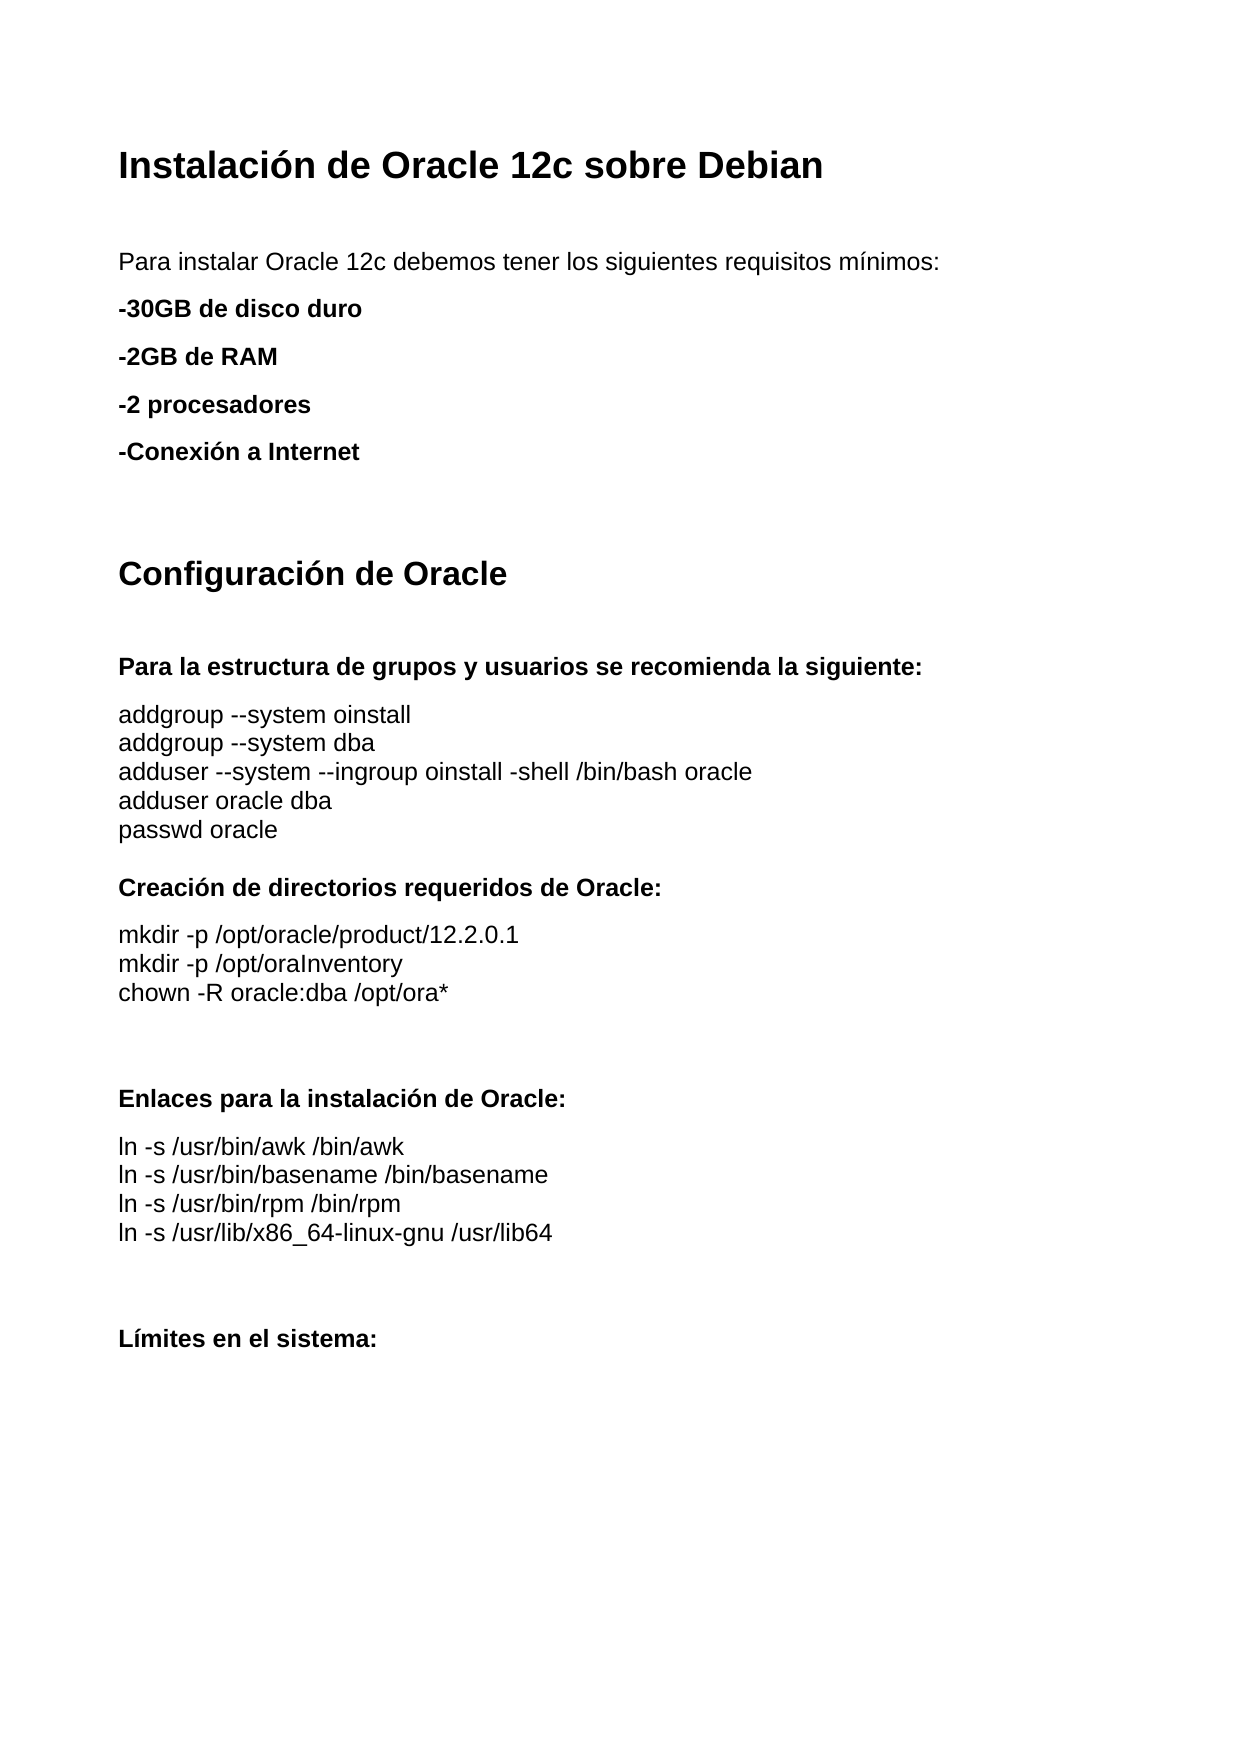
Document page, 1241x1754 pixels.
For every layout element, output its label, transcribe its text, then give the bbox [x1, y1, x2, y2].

text mkdir -p /opt/oracle/product/12.2.0.1 [118, 921, 1122, 949]
text Creación de directorios requeridos de Oracle: [118, 873, 1122, 902]
text ln -s /usr/bin/awk /bin/awk [118, 1131, 1122, 1160]
text addgroup --system oinstall [118, 700, 1122, 728]
text mkdir -p /opt/oraInventory [118, 949, 1122, 978]
text -2 procesadores [118, 390, 1122, 418]
text addgroup --system dba [118, 728, 1122, 757]
text adduser --system --ingroup oinstall -shell /bin/bash oracle [118, 757, 1122, 786]
text -30GB de disco duro [118, 294, 1122, 323]
subtitle Instalación de Oracle 12c sobre Debian [118, 143, 1122, 187]
subtitle Configuración de Oracle [118, 553, 1122, 592]
text ln -s /usr/bin/rpm /bin/rpm [118, 1189, 1122, 1218]
text -Conexión a Internet [118, 437, 1122, 466]
text Para instalar Oracle 12c debemos tener los siguientes requisitos mínimos: [118, 247, 1122, 276]
text ln -s /usr/lib/x86_64-linux-gnu /usr/lib64 [118, 1218, 1122, 1246]
text passwd oracle [118, 815, 1122, 843]
text adduser oracle dba [118, 786, 1122, 815]
text Enlaces para la instalación de Oracle: [118, 1084, 1122, 1113]
text chown -R oracle:dba /opt/ora* [118, 978, 1122, 1007]
text ln -s /usr/bin/basename /bin/basename [118, 1160, 1122, 1189]
text Límites en el sistema: [118, 1323, 1122, 1352]
text Para la estructura de grupos y usuarios se recomienda la siguiente: [118, 652, 1122, 681]
text -2GB de RAM [118, 342, 1122, 371]
